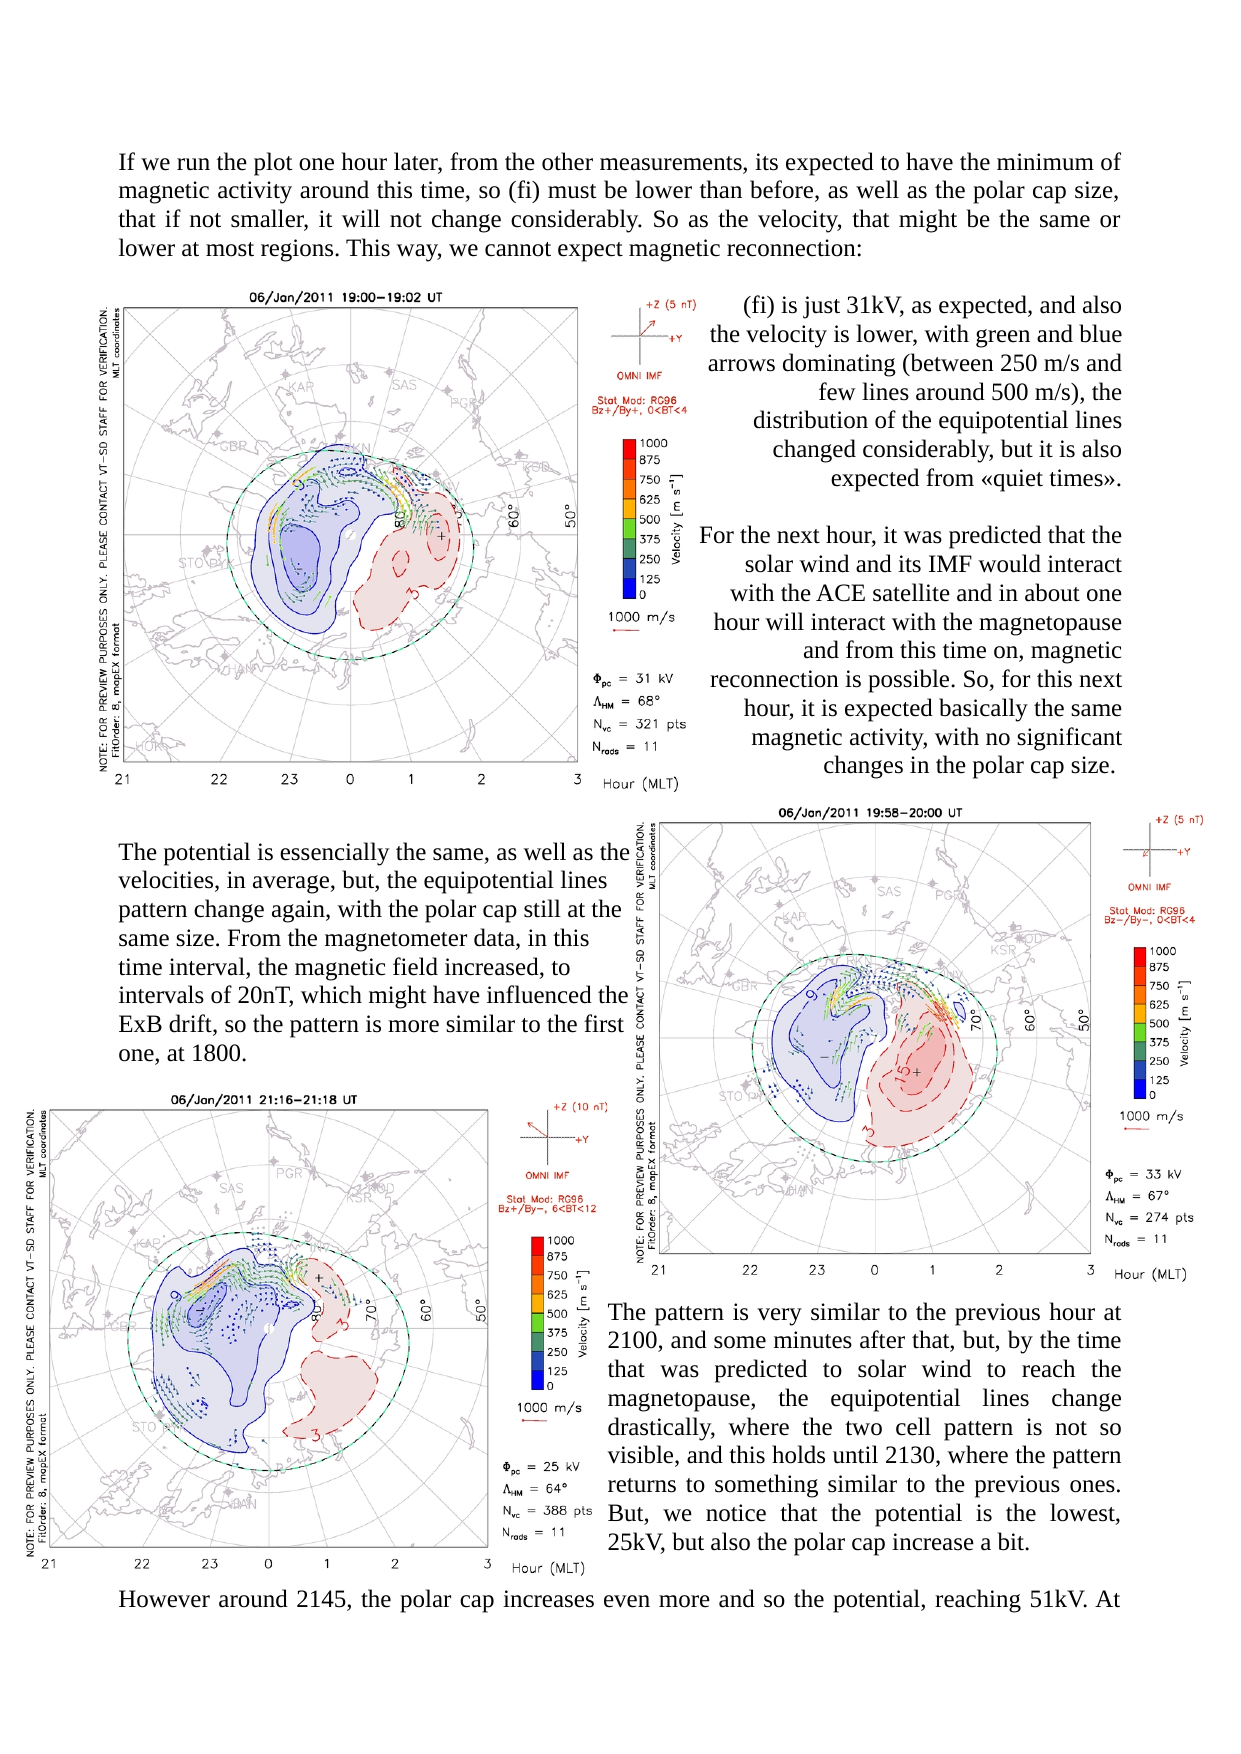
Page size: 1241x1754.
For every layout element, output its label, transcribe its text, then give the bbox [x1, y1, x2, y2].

text The pattern is very similar to the previous hour at 2100, and some minutes after that, but, by the time that was predicted to solar wind to reach the magnetopause, the equipotential lines change drastically, where the two cell pattern is not so visible, and this holds until 2130, where the pattern returns to something similar to the previous ones. But, we notice that the potential is the lowest, 25kV, but also the polar cap increase a bit. [608, 1297, 1122, 1556]
text The potential is essencially the same, as well as the velocities, in average, but, the equipotential lines pattern change again, with the polar cap still at the same size. From the magnetometer data, in this time interval, the magnetic field increased, to intervals of 20nT, which might have influenced the ExB drift, so the pattern is more similar to the first one, at 1800. [118, 837, 635, 1067]
text For the next hour, it was predicted that the solar wind and its IMF would interact with the ACE satellite and in about one hour will interact with the magnetopause and from this time on, magnetic reconnection is possible. So, for this next hour, it is expected basically the same magnetic activity, with no significant changes in the polar cap size. [698, 521, 1122, 779]
picture [25, 1093, 608, 1576]
text However around 2145, the polar cap increases even more and so the potential, reaching 51kV. At [118, 1584, 1122, 1613]
picture [635, 806, 1205, 1282]
text If we run the plot one hour later, from the other measurements, its expected to have the minimum of magnetic activity around this time, so (fi) must be lower than before, as well as the polar cap size, that if not smaller, it will not change considerably. So as the velocity, that might be the same or lower at most regions. This way, we cannot expect magnetic reconnection: [118, 147, 1122, 262]
picture [98, 290, 698, 792]
text (fi) is just 31kV, as expected, and also the velocity is lower, with green and blue arrows dominating (between 250 m/s and few lines around 500 m/s), the distribution of the equipotential lines changed considerably, but it is also expected from «quiet times». [698, 291, 1122, 492]
